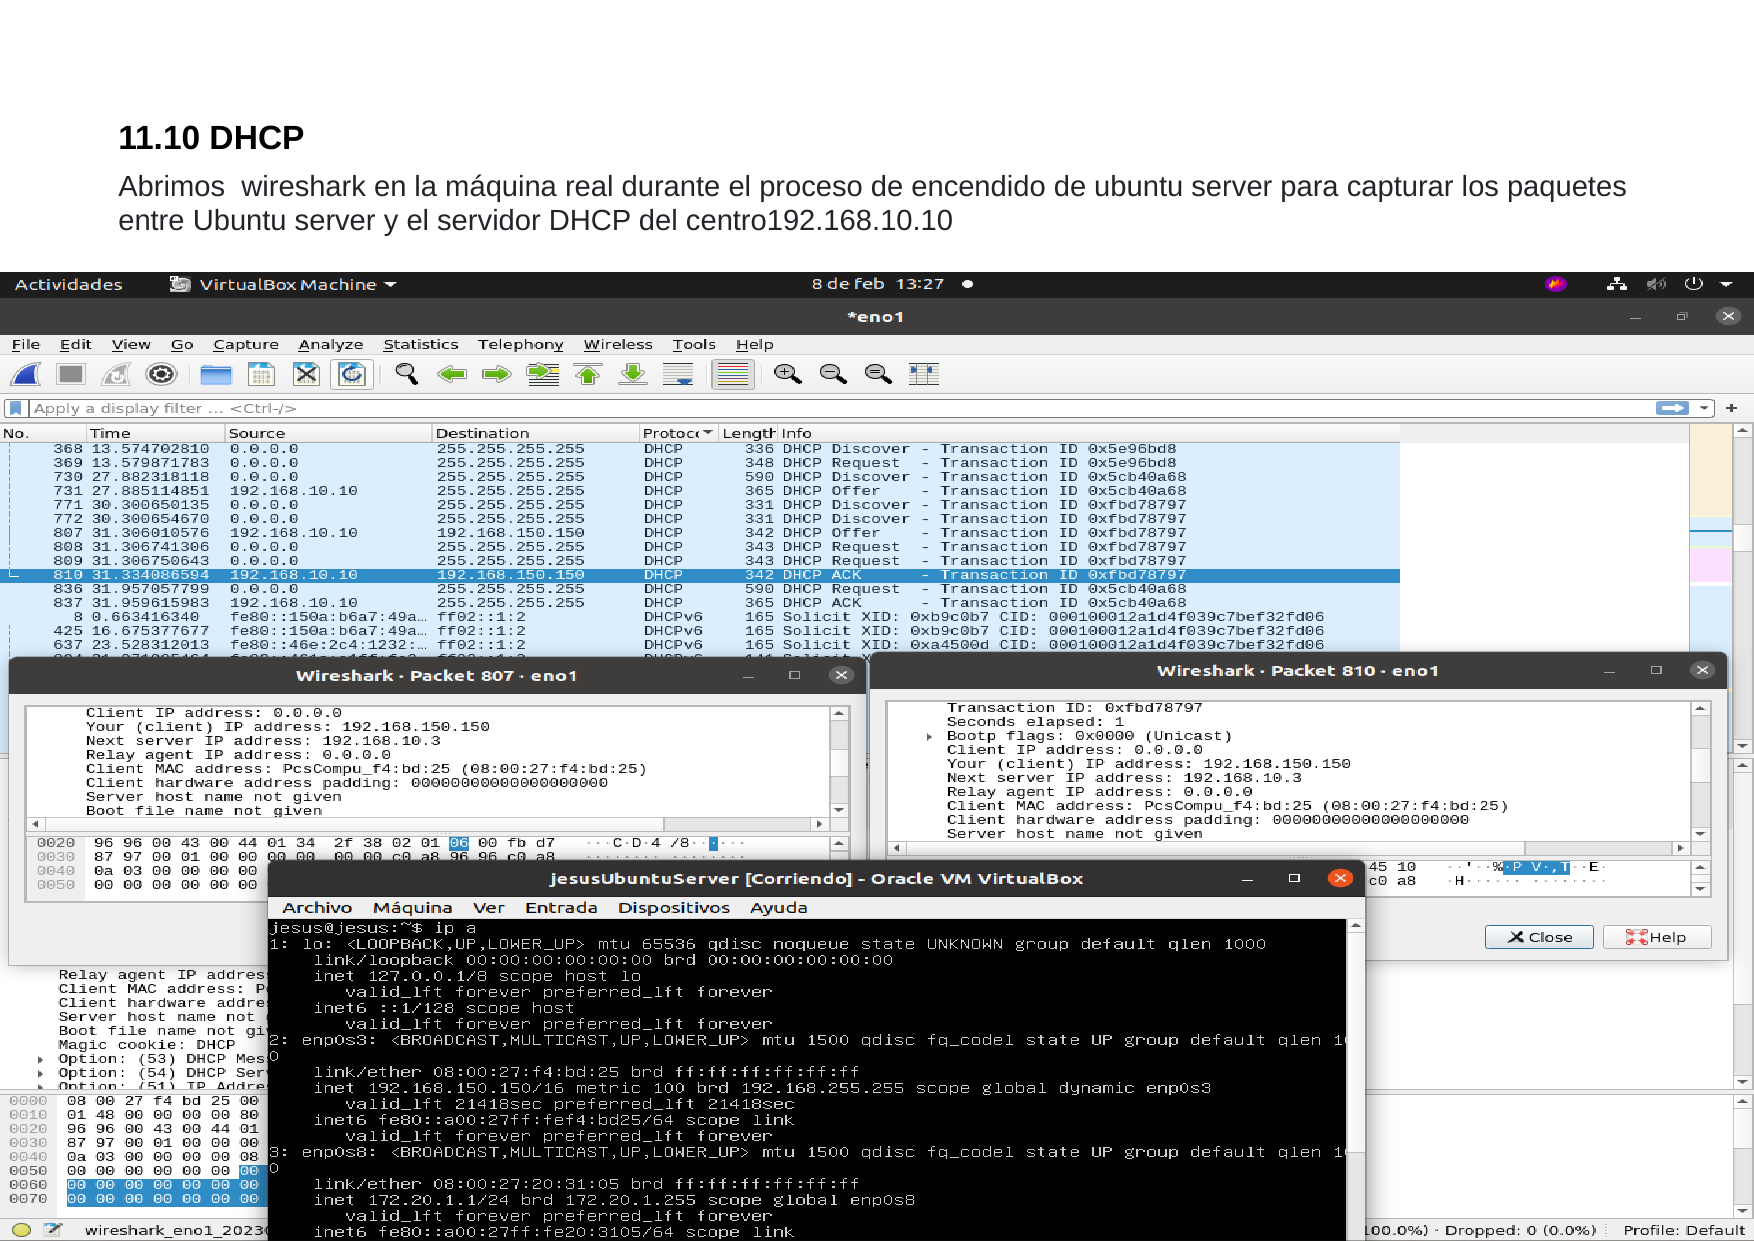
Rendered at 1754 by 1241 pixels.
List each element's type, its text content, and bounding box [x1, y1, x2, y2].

subtitle 11.10 DHCP [118, 118, 1636, 157]
text Abrimos wireshark en la máquina real durante el proceso de encendido de ubuntu server para capturar los paquetes entre Ubuntu server y el servidor DHCP del centro192.168.10.10 [118, 169, 1636, 265]
picture [0, 272, 1754, 1241]
